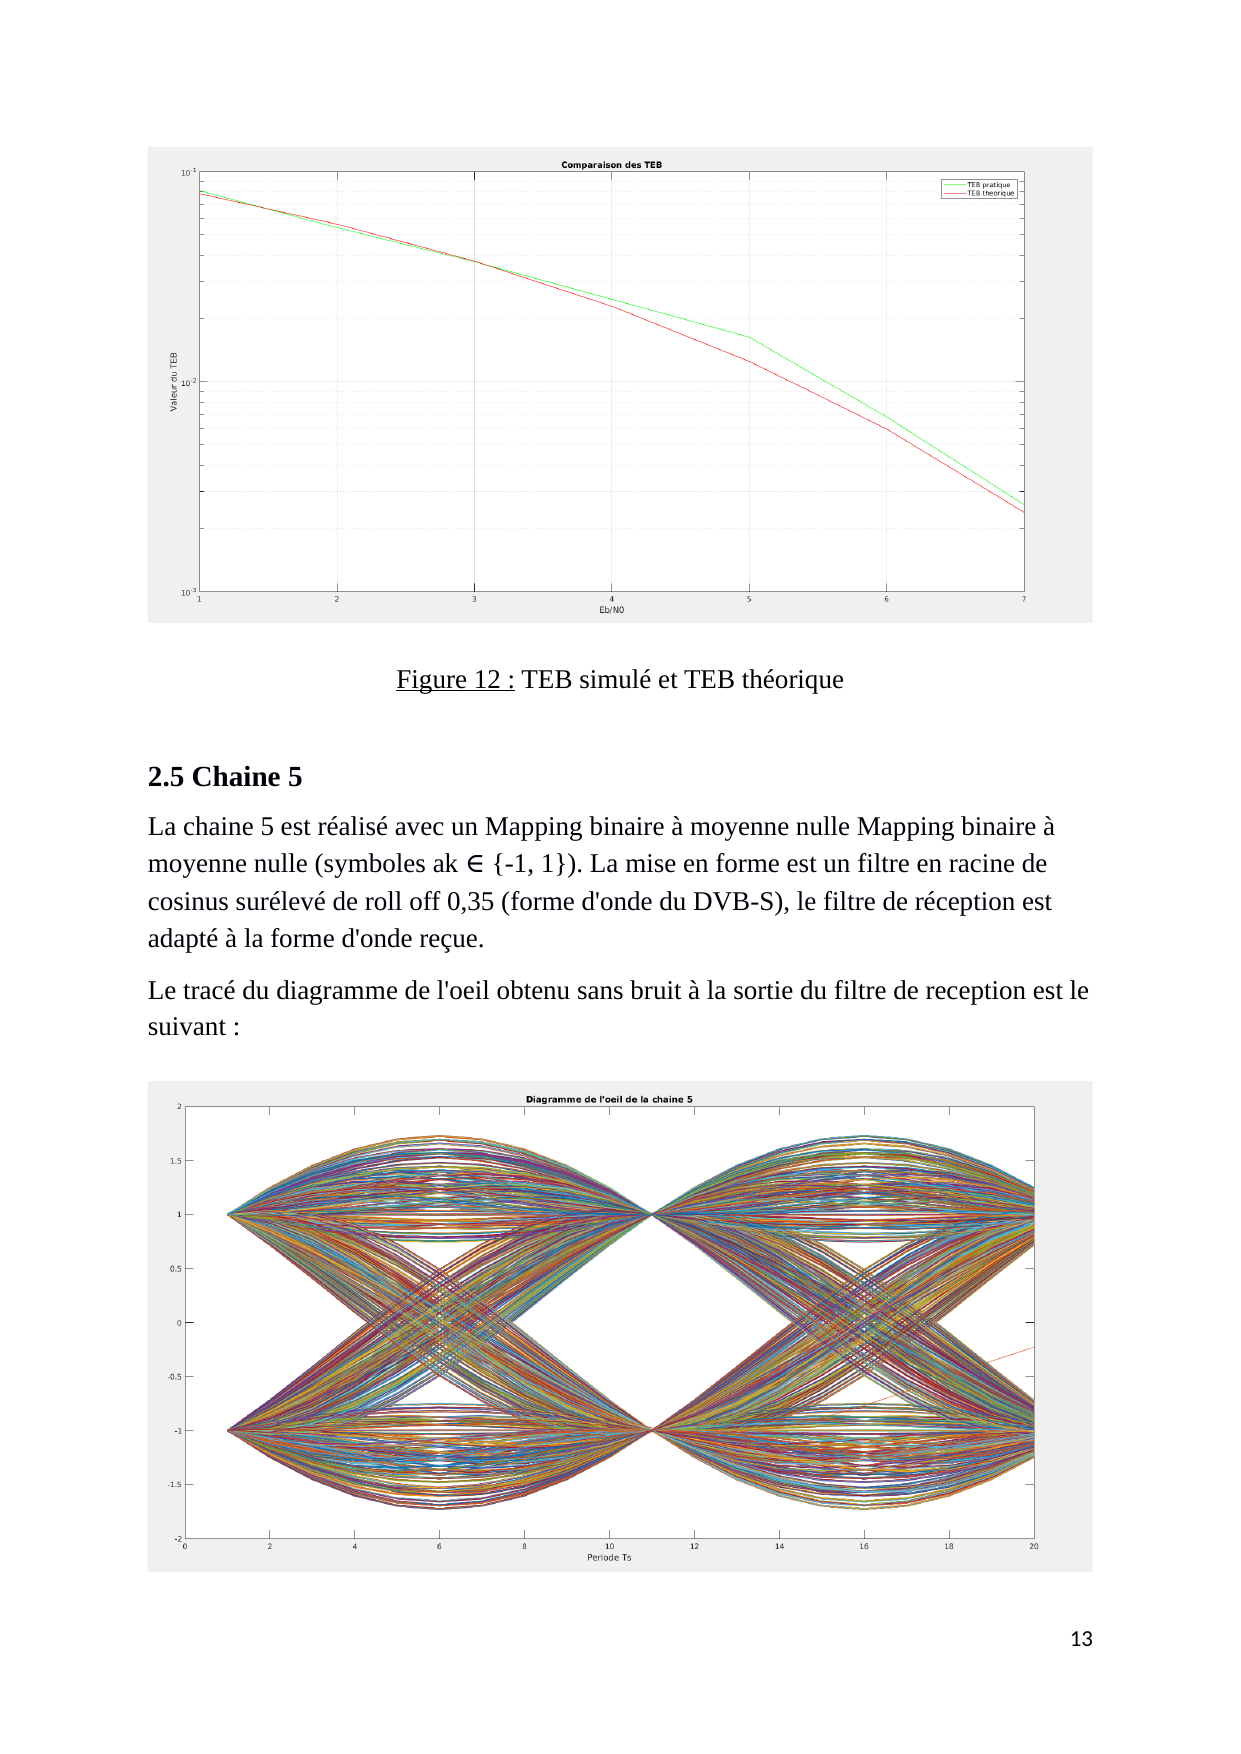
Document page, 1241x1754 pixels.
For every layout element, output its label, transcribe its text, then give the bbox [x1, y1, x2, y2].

text La chaine 5 est réalisé avec un Mapping binaire à moyenne nulle Mapping binaire à moyenne nulle (symboles ak ∈ {-1, 1}). La mise en forme est un filtre en racine de cosinus surélevé de roll off 0,35 (forme d'onde du DVB-S), le filtre de réception est adapté à la forme d'onde reçue. [148, 810, 1093, 953]
picture [147, 147, 1093, 623]
picture [147, 1081, 1093, 1572]
text Figure 12 : TEB simulé et TEB théorique [148, 663, 1093, 694]
subtitle 2.5 Chaine 5 [148, 759, 1093, 793]
text Le tracé du diagramme de l'oeil obtenu sans bruit à la sortie du filtre de reception est le suivant : [148, 974, 1093, 1041]
